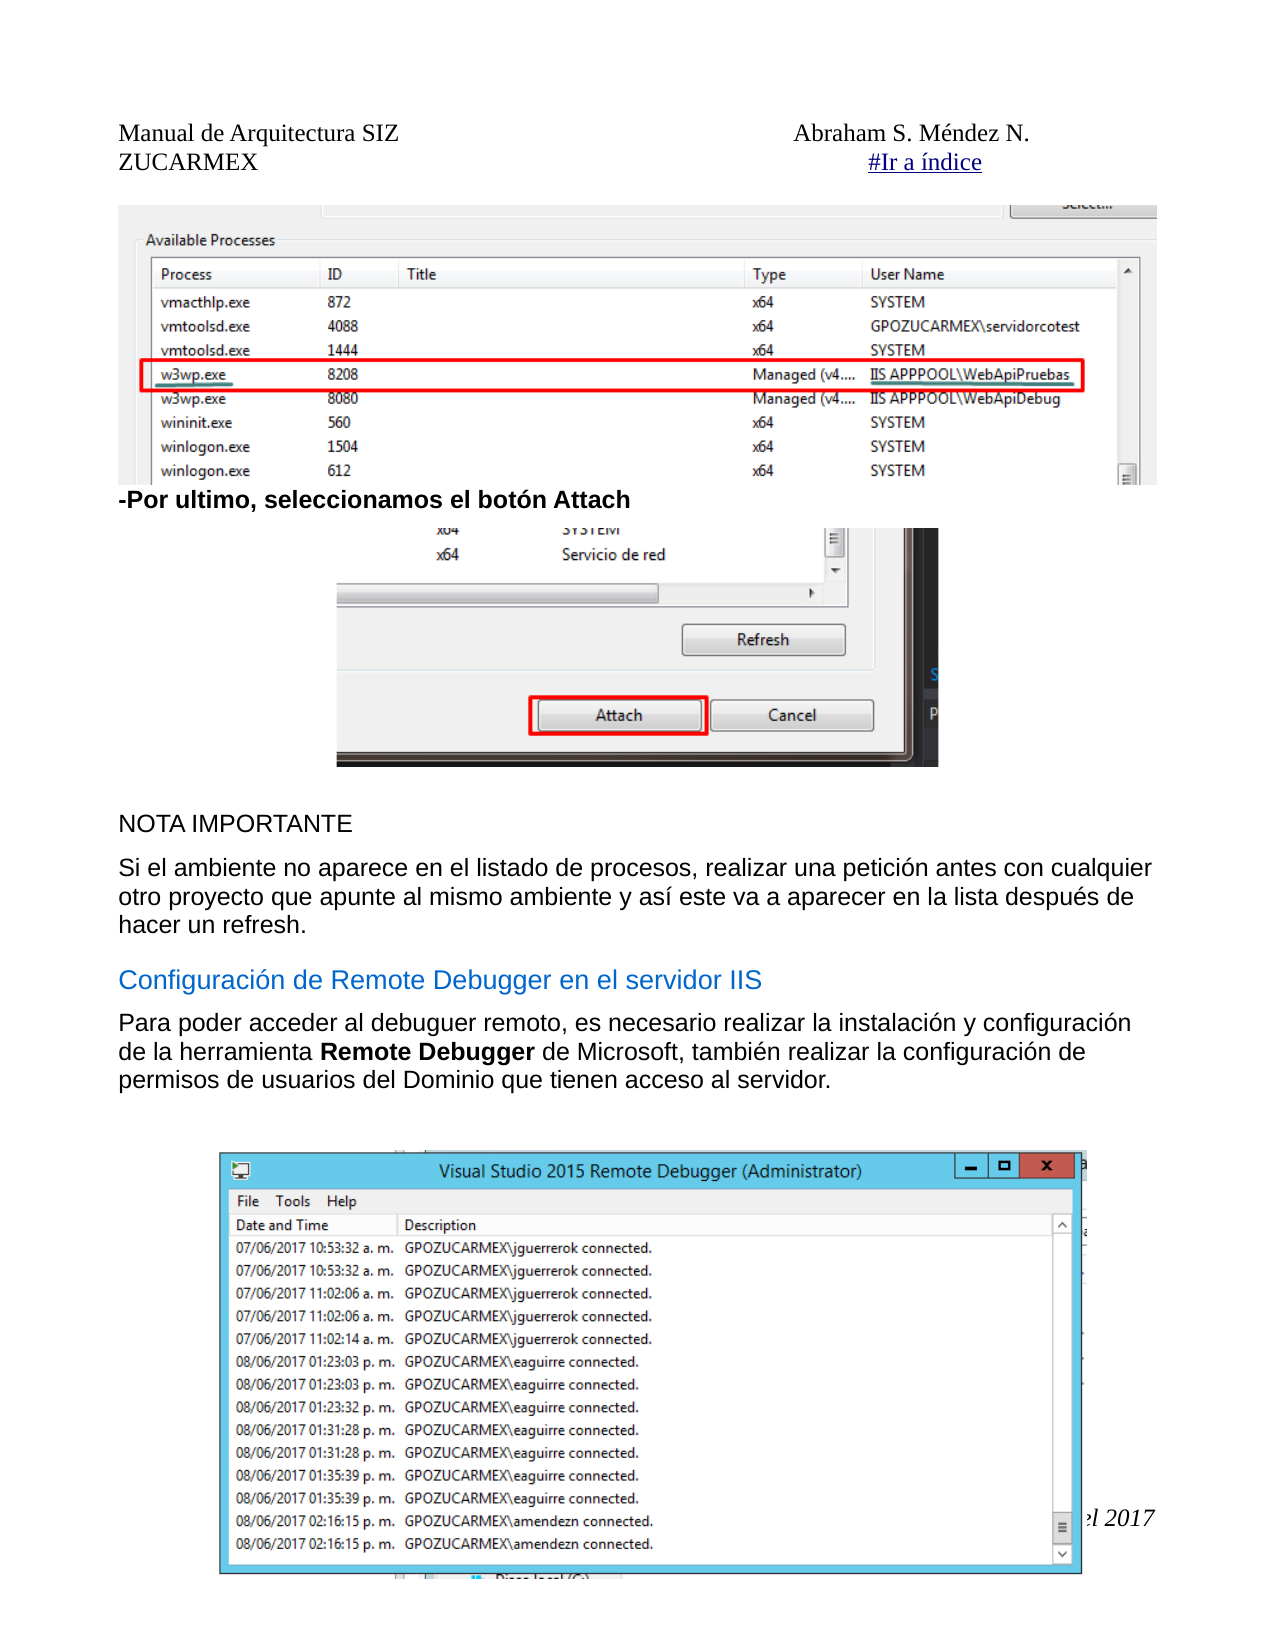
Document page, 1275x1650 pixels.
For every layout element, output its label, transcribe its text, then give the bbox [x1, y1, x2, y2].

text NOTA IMPORTANTE [118, 809, 1157, 838]
text Configuración de Remote Debugger en el servidor IIS [118, 964, 1157, 995]
text Para poder acceder al debuguer remoto, es necesario realizar la instalación y configuración de la herramienta Remote Debugger de Microsoft, también realizar la configuración de permisos de usuarios del Dominio que tienen acceso al servidor. [118, 1008, 1157, 1094]
text -Por ultimo, seleccionamos el botón Attach [118, 485, 1157, 514]
picture [217, 1150, 1087, 1579]
text Si el ambiente no aparece en el listado de procesos, realizar una petición antes con cualquier otro proyecto que apunte al mismo ambiente y así este va a aparecer en la lista después de hacer un refresh. [118, 853, 1157, 939]
picture [118, 205, 1157, 485]
picture [336, 528, 939, 767]
